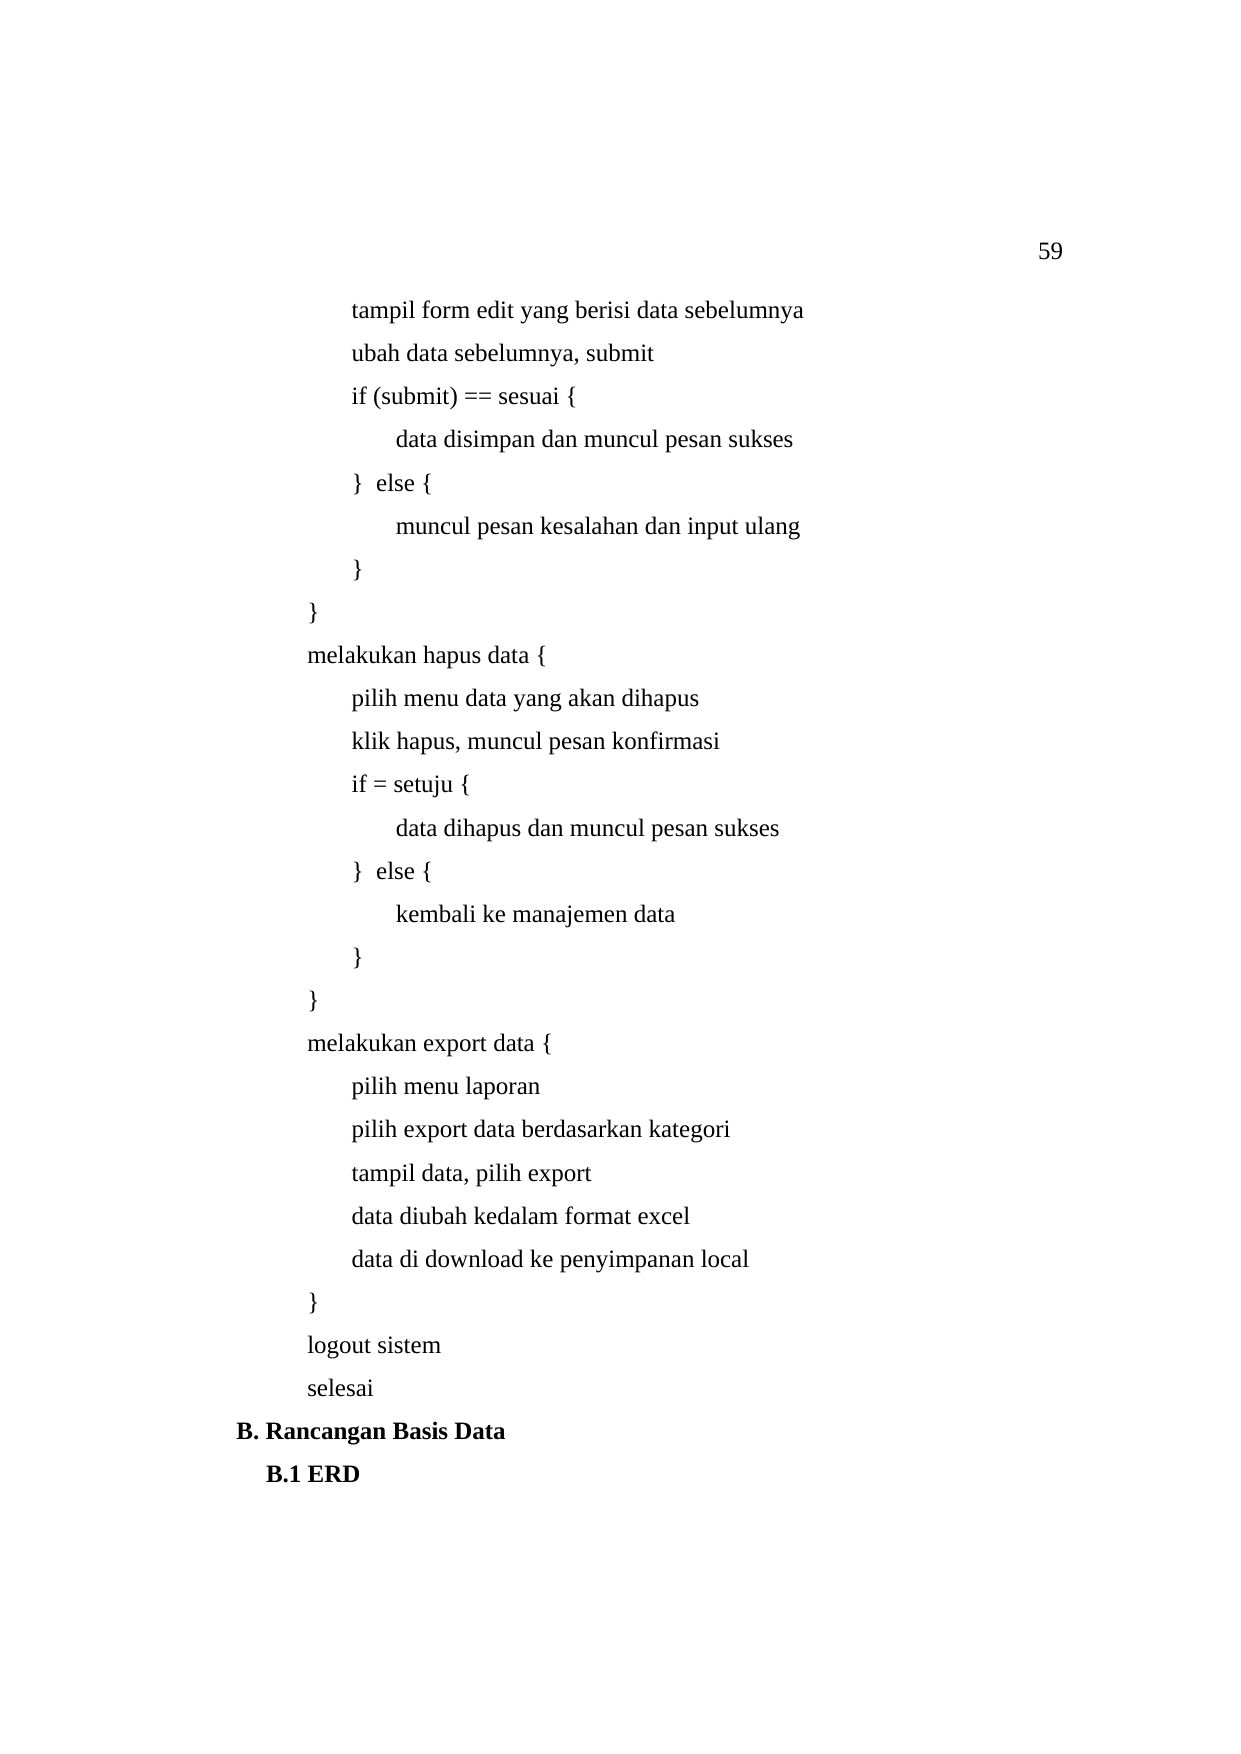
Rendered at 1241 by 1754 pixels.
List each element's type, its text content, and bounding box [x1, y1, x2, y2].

text logout sistem [307, 1330, 1063, 1359]
text selesai [307, 1373, 1063, 1402]
text B.1 ERD [266, 1459, 1063, 1488]
text B. Rancangan Basis Data [236, 1416, 1063, 1445]
text melakukan export data { [307, 1028, 1063, 1057]
text } else { [307, 856, 1063, 884]
text if = setuju { [307, 769, 1063, 798]
text tampil form edit yang berisi data sebelumnya [307, 295, 1063, 324]
text ubah data sebelumnya, submit [307, 338, 1063, 367]
text data di download ke penyimpanan local [307, 1244, 1063, 1273]
text pilih menu laporan [307, 1071, 1063, 1100]
text klik hapus, muncul pesan konfirmasi [307, 726, 1063, 755]
text data diubah kedalam format excel [307, 1201, 1063, 1229]
text } [307, 554, 1063, 583]
text muncul pesan kesalahan dan input ulang [307, 511, 1063, 539]
text } [307, 942, 1063, 971]
text melakukan hapus data { [307, 640, 1063, 669]
text } else { [307, 468, 1063, 496]
text kembali ke manajemen data [307, 899, 1063, 928]
text } [307, 597, 1063, 626]
text tampil data, pilih export [307, 1158, 1063, 1186]
text if (submit) == sesuai { [307, 381, 1063, 410]
text pilih menu data yang akan dihapus [307, 683, 1063, 712]
text data dihapus dan muncul pesan sukses [307, 813, 1063, 841]
text pilih export data berdasarkan kategori [307, 1114, 1063, 1143]
text } [307, 1287, 1063, 1316]
text } [307, 985, 1063, 1014]
text data disimpan dan muncul pesan sukses [307, 424, 1063, 453]
